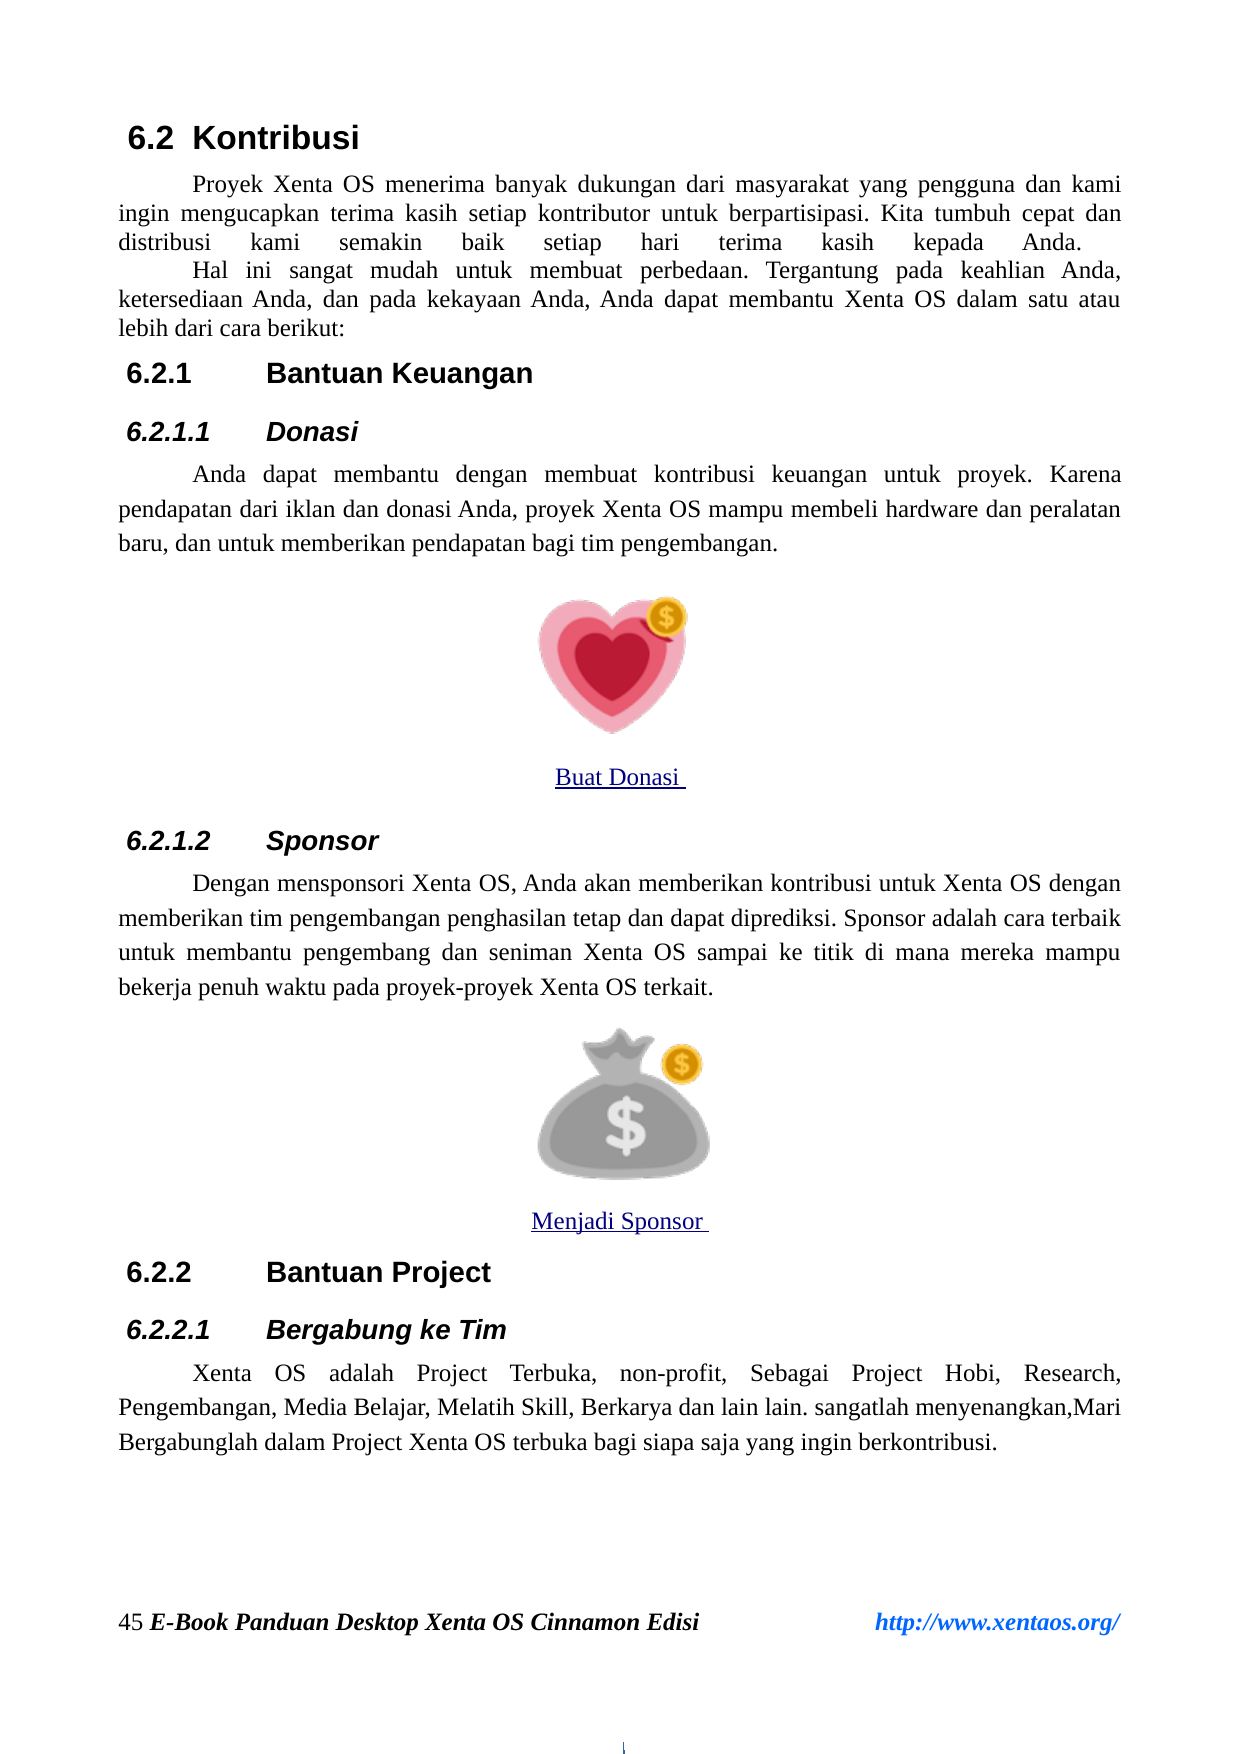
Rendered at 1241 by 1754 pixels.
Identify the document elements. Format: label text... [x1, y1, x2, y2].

subtitle Sponsor [118, 824, 1122, 856]
text Proyek Xenta OS menerima banyak dukungan dari masyarakat yang pengguna dan kami ingin mengucapkan terima kasih setiap kontributor untuk berpartisipasi. Kita tumbuh cepat dan distribusi kami semakin baik setiap hari terima kasih kepada Anda. Hal ini sangat mudah untuk membuat perbedaan. Tergantung pada keahlian Anda, ketersediaan Anda, dan pada kekayaan Anda, Anda dapat membantu Xenta OS dalam satu atau lebih dari cara berikut: [118, 169, 1122, 342]
subtitle Kontribusi [118, 118, 1122, 157]
text Xenta OS adalah Project Terbuka, non-profit, Sebagai Project Hobi, Research, Pengembangan, Media Belajar, Melatih Skill, Berkarya dan lain lain. sangatlah menyenangkan,Mari Bergabunglah dalam Project Xenta OS terbuka bagi siapa saja yang ingin berkontribusi. [118, 1358, 1122, 1456]
subtitle Donasi [118, 415, 1122, 447]
text Anda dapat membantu dengan membuat kontribusi keuangan untuk proyek. Karena pendapatan dari iklan dan donasi Anda, proyek Xenta OS mampu membeli hardware dan peralatan baru, dan untuk memberikan pendapatan bagi tim pengembangan. [118, 459, 1122, 557]
text Dengan mensponsori Xenta OS, Anda akan memberikan kontribusi untuk Xenta OS dengan memberikan tim pengembangan penghasilan tetap dan dapat diprediksi. Sponsor adalah cara terbaik untuk membantu pengembang dan seniman Xenta OS sampai ke titik di mana mereka mampu bekerja penuh waktu pada proyek-proyek Xenta OS terkait. [118, 868, 1122, 1001]
text Buat Donasi [118, 762, 1122, 791]
subtitle Bantuan Keuangan [118, 356, 1122, 390]
text Menjadi Sponsor [118, 1206, 1122, 1234]
subtitle Bergabung ke Tim [118, 1313, 1122, 1345]
picture [463, 1006, 777, 1200]
subtitle Bantuan Project [118, 1255, 1122, 1288]
picture [463, 562, 777, 757]
